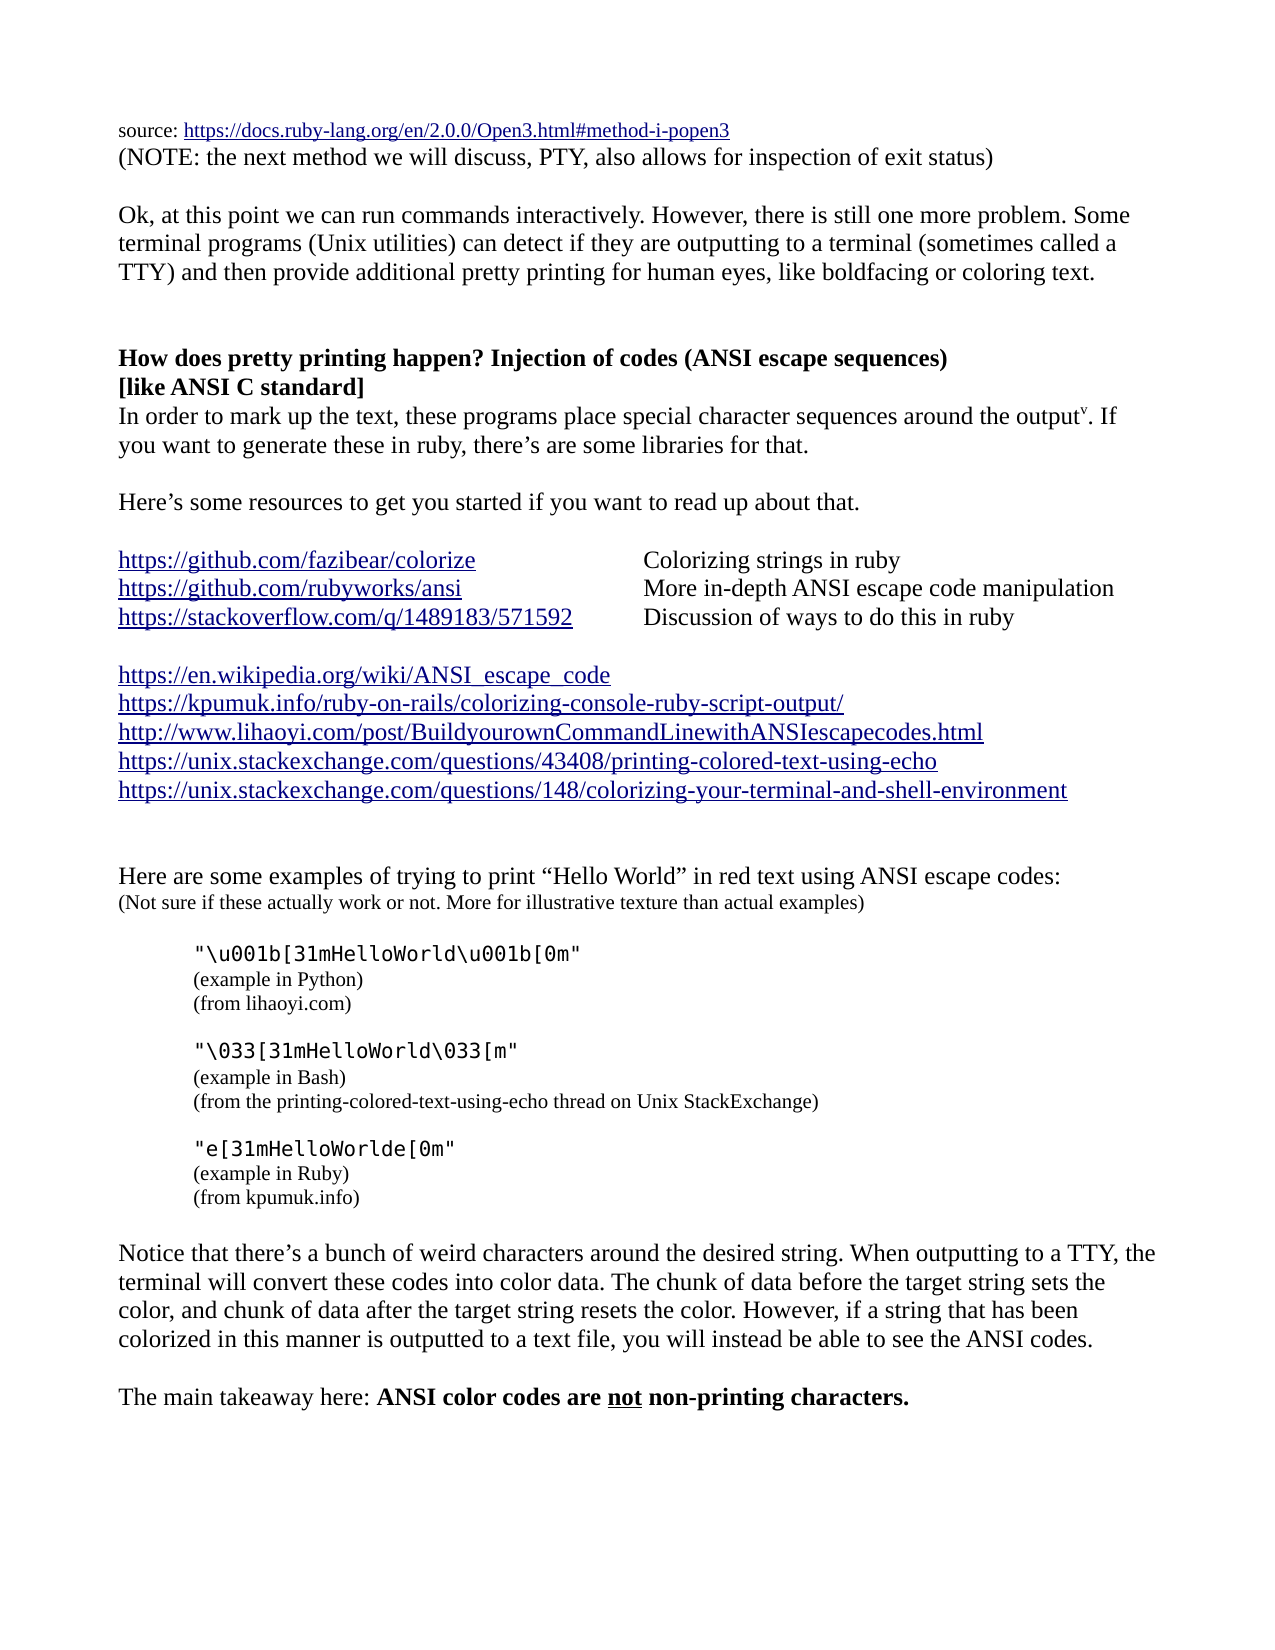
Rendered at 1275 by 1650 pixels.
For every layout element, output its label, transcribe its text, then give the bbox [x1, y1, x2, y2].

text "\u001b[31mHelloWorld\u001b[0m" [193, 942, 1157, 967]
text Ok, at this point we can run commands interactively. However, there is still one more problem. Some terminal programs (Unix utilities) can detect if they are outputting to a terminal (sometimes called a TTY) and then provide additional pretty printing for human eyes, like boldfacing or coloring text. [118, 200, 1157, 286]
text (example in Ruby) [193, 1161, 1157, 1185]
text (NOTE: the next method we will discuss, PTY, also allows for inspection of exit status) [118, 142, 1157, 171]
text How does pretty printing happen? Injection of codes (ANSI escape sequences) [118, 343, 1157, 372]
text The main takeaway here: ANSI color codes are not non-printing characters. [118, 1382, 1157, 1410]
text Here’s some resources to get you started if you want to read up about that. [118, 487, 1157, 516]
text "\033[31mHelloWorld\033[m" [118, 1039, 1157, 1064]
text https://en.wikipedia.org/wiki/ANSI_escape_code [118, 660, 1157, 688]
text [like ANSI C standard] [118, 372, 1157, 401]
text source: https://docs.ruby-lang.org/en/2.0.0/Open3.html#method-i-popen3 [118, 118, 1157, 142]
text (from the printing-colored-text-using-echo thread on Unix StackExchange) [193, 1089, 1157, 1113]
text https://github.com/rubyworks/ansi More in-depth ANSI escape code manipulation [118, 573, 1157, 602]
text Here are some examples of trying to print “Hello World” in red text using ANSI escape codes: [118, 861, 1157, 890]
text (example in Python) [193, 967, 1157, 991]
text (from kpumuk.info) [193, 1185, 1157, 1209]
text (example in Bash) [193, 1064, 1157, 1089]
text In order to mark up the text, these programs place special character sequences around the output. If you want to generate these in ruby, there’s are some libraries for that. [118, 401, 1157, 458]
text http://www.lihaoyi.com/post/BuildyourownCommandLinewithANSIescapecodes.html [118, 717, 1157, 746]
text (Not sure if these actually work or not. More for illustrative texture than actual examples) [118, 890, 1157, 914]
text Notice that there’s a bunch of weird characters around the desired string. When outputting to a TTY, the terminal will convert these codes into color data. The chunk of data before the target string sets the color, and chunk of data after the target string resets the color. However, if a string that has been colorized in this manner is outputted to a text file, you will instead be able to see the ANSI codes. [118, 1238, 1157, 1353]
text https://kpumuk.info/ruby-on-rails/colorizing-console-ruby-script-output/ [118, 688, 1157, 717]
text https://unix.stackexchange.com/questions/148/colorizing-your-terminal-and-shell-environment [118, 775, 1157, 803]
text https://github.com/fazibear/colorize Colorizing strings in ruby [118, 545, 1157, 573]
text https://unix.stackexchange.com/questions/43408/printing-colored-text-using-echo [118, 746, 1157, 775]
text https://stackoverflow.com/q/1489183/571592 Discussion of ways to do this in ruby [118, 602, 1157, 631]
text "e[31mHelloWorlde[0m" [193, 1137, 1157, 1161]
text (from lihaoyi.com) [193, 991, 1157, 1015]
